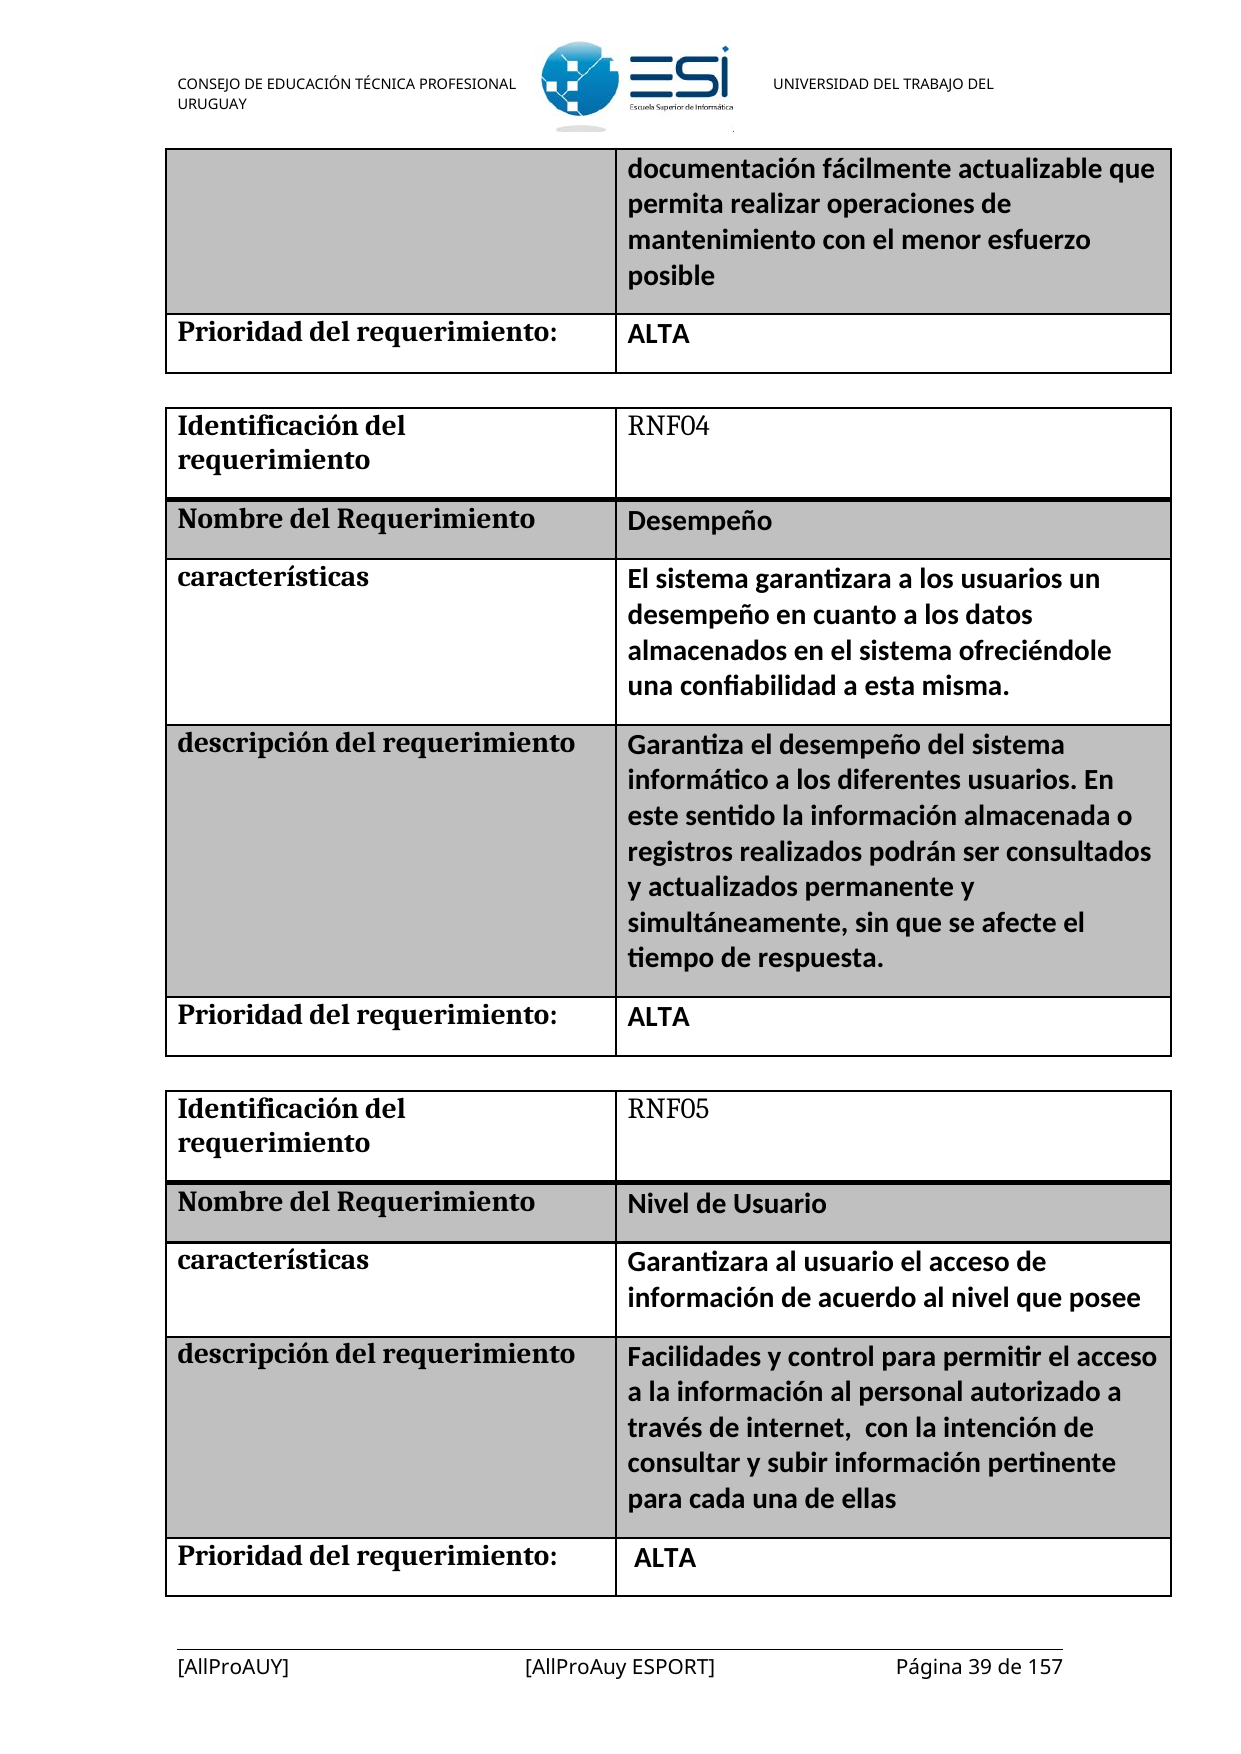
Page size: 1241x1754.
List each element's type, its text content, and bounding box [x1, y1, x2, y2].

table_cell Garantiza el desempeño del sistema informático a los diferentes usuarios. En este sentido la información almacenada o registros realizados podrán ser consultados y actualizados permanente y simultáneamente, sin que se afecte el tiempo de respuesta. [617, 726, 1170, 996]
table_cell descripción del requerimiento [167, 1338, 615, 1537]
table_cell Prioridad del requerimiento: [167, 315, 615, 372]
table_cell descripción del requerimiento [167, 726, 615, 996]
table_cell ALTA [617, 315, 1170, 372]
table_header RNF04 [617, 409, 1170, 497]
table_cell Desempeño [617, 502, 1170, 558]
table_cell documentación fácilmente actualizable que permita realizar operaciones de mantenimiento con el menor esfuerzo posible [617, 150, 1170, 313]
table_cell Nombre del Requerimiento [167, 502, 615, 558]
table_cell ALTA [617, 998, 1170, 1054]
table_header Identificación del requerimiento [167, 409, 615, 497]
table_cell Prioridad del requerimiento: [167, 1539, 615, 1595]
table_cell [167, 150, 615, 313]
table_cell características [167, 1244, 615, 1336]
table_cell Nombre del Requerimiento [167, 1185, 615, 1241]
table_cell Garantizara al usuario el acceso de información de acuerdo al nivel que posee [617, 1244, 1170, 1336]
table_header RNF05 [617, 1092, 1170, 1180]
table_header Identificación del requerimiento [167, 1092, 615, 1180]
table_cell características [167, 560, 615, 724]
picture [534, 39, 734, 132]
table_cell ALTA [617, 1539, 1170, 1595]
table_cell El sistema garantizara a los usuarios un desempeño en cuanto a los datos almacenados en el sistema ofreciéndole una confiabilidad a esta misma. [617, 560, 1170, 724]
table_cell Facilidades y control para permitir el acceso a la información al personal autorizado a través de internet, con la intención de consultar y subir información pertinente para cada una de ellas [617, 1338, 1170, 1537]
table_cell Nivel de Usuario [617, 1185, 1170, 1241]
table_cell Prioridad del requerimiento: [167, 998, 615, 1054]
